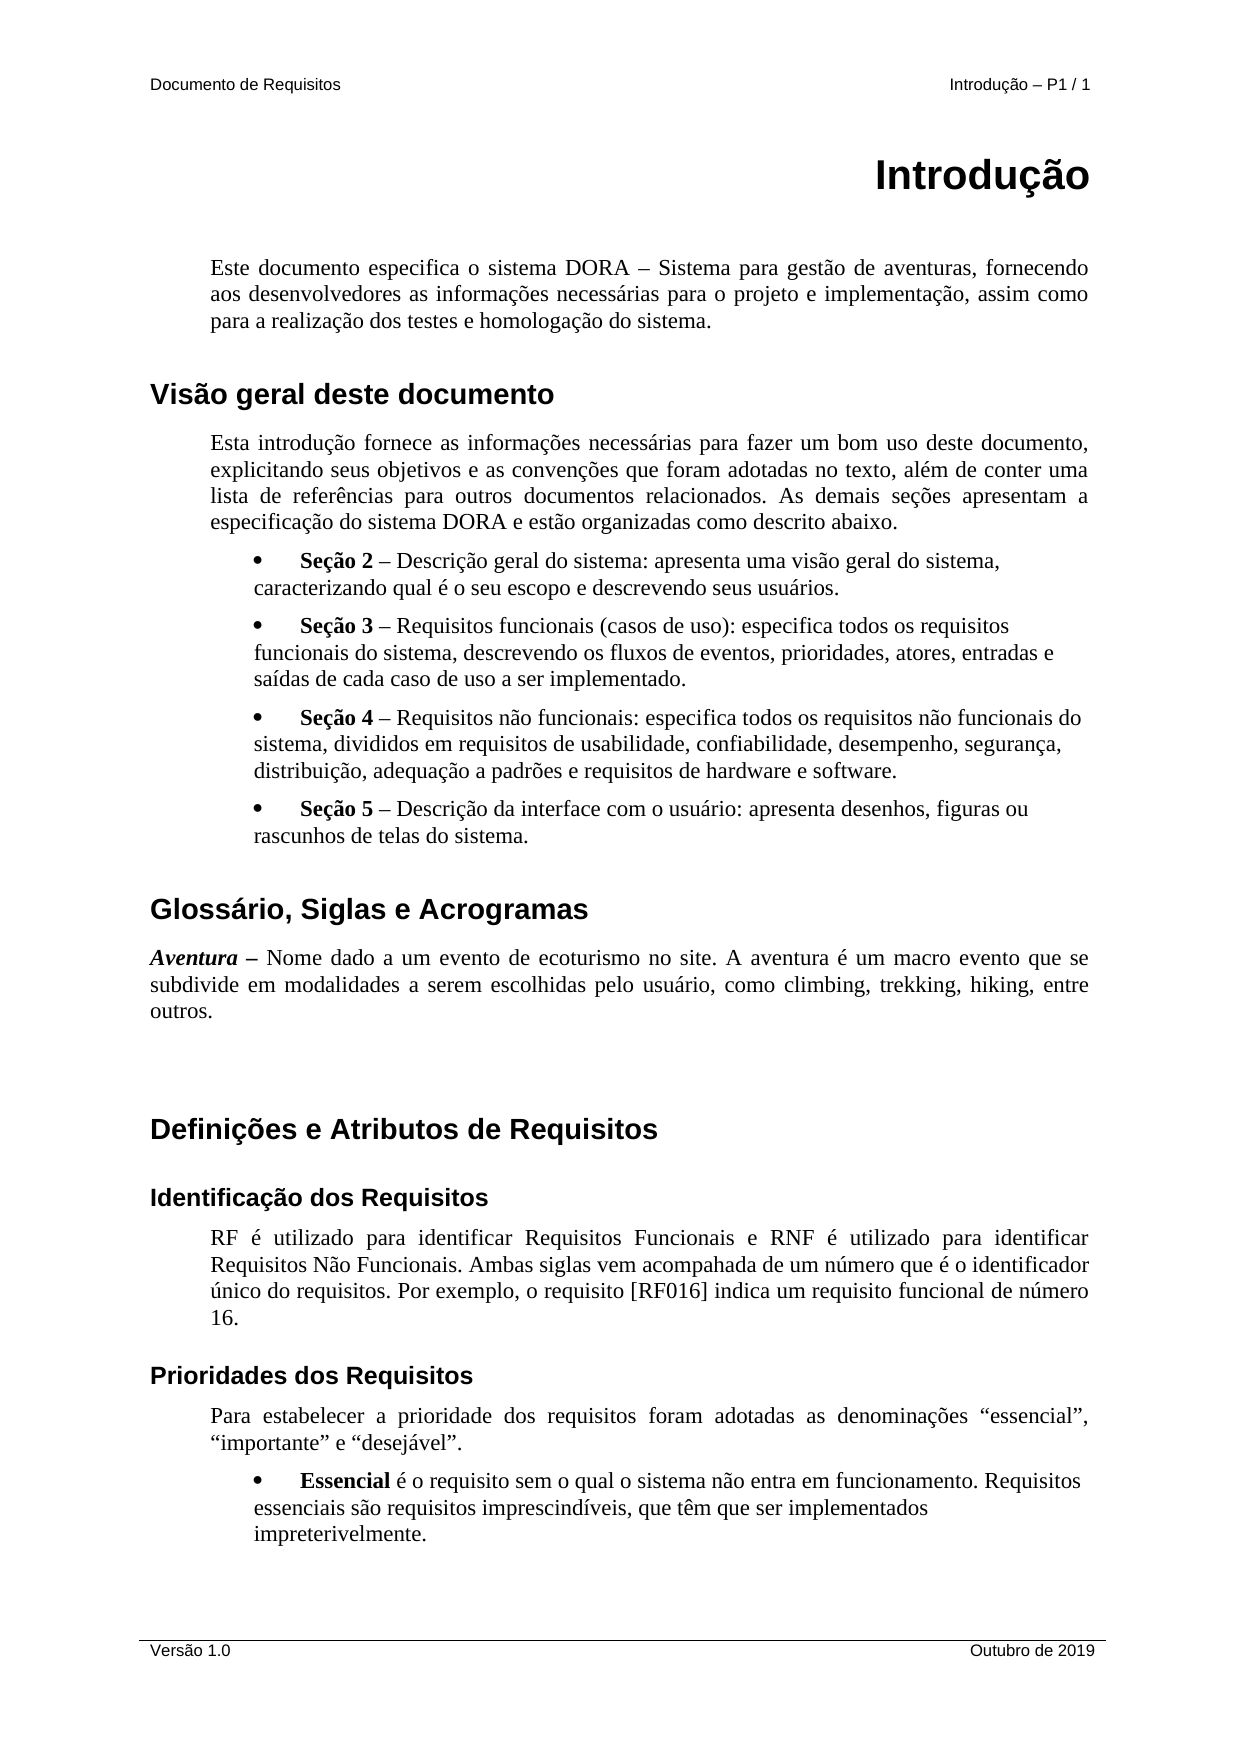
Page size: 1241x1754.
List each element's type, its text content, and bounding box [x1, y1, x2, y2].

text Para estabelecer a prioridade dos requisitos foram adotadas as denominações “essencial”, “importante” e “desejável”. [210, 1402, 1090, 1455]
text Este documento especifica o sistema DORA – Sistema para gestão de aventuras, fornecendo aos desenvolvedores as informações necessárias para o projeto e implementação, assim como para a realização dos testes e homologação do sistema. [210, 254, 1090, 333]
subtitle Glossário, Siglas e Acrogramas [150, 892, 1090, 926]
text RF é utilizado para identificar Requisitos Funcionais e RNF é utilizado para identificar Requisitos Não Funcionais. Ambas siglas vem acompahada de um número que é o identificador único do requisitos. Por exemplo, o requisito [RF016] indica um requisito funcional de número 16. [210, 1224, 1090, 1330]
list Seção 5 – Descrição da interface com o usuário: apresenta desenhos, figuras ou rascunhos de telas do sistema. [253, 796, 1090, 848]
list Essencial é o requisito sem o qual o sistema não entra em funcionamento. Requisitos essenciais são requisitos imprescindíveis, que têm que ser implementados impreterivelmente. [253, 1468, 1090, 1547]
text Esta introdução fornece as informações necessárias para fazer um bom uso deste documento, explicitando seus objetivos e as convenções que foram adotadas no texto, além de conter uma lista de referências para outros documentos relacionados. As demais seções apresentam a especificação do sistema DORA e estão organizadas como descrito abaixo. [210, 429, 1090, 535]
text Aventura – Nome dado a um evento de ecoturismo no site. A aventura é um macro evento que se subdivide em modalidades a serem escolhidas pelo usuário, como climbing, trekking, hiking, entre outros. [150, 944, 1090, 1023]
list Seção 3 – Requisitos funcionais (casos de uso): especifica todos os requisitos funcionais do sistema, descrevendo os fluxos de eventos, prioridades, atores, entradas e saídas de cada caso de uso a ser implementado. [253, 612, 1090, 691]
list Seção 2 – Descrição geral do sistema: apresenta uma visão geral do sistema, caracterizando qual é o seu escopo e descrevendo seus usuários. [253, 547, 1090, 600]
list Seção 4 – Requisitos não funcionais: especifica todos os requisitos não funcionais do sistema, divididos em requisitos de usabilidade, confiabilidade, desempenho, segurança, distribuição, adequação a padrões e requisitos de hardware e software. [253, 704, 1090, 783]
subtitle Visão geral deste documento [150, 377, 1090, 411]
subtitle Prioridades dos Requisitos [150, 1361, 1090, 1390]
subtitle Definições e Atributos de Requisitos [150, 1112, 1090, 1146]
subtitle Introdução [150, 150, 1090, 198]
subtitle Identificação dos Requisitos [150, 1183, 1090, 1212]
